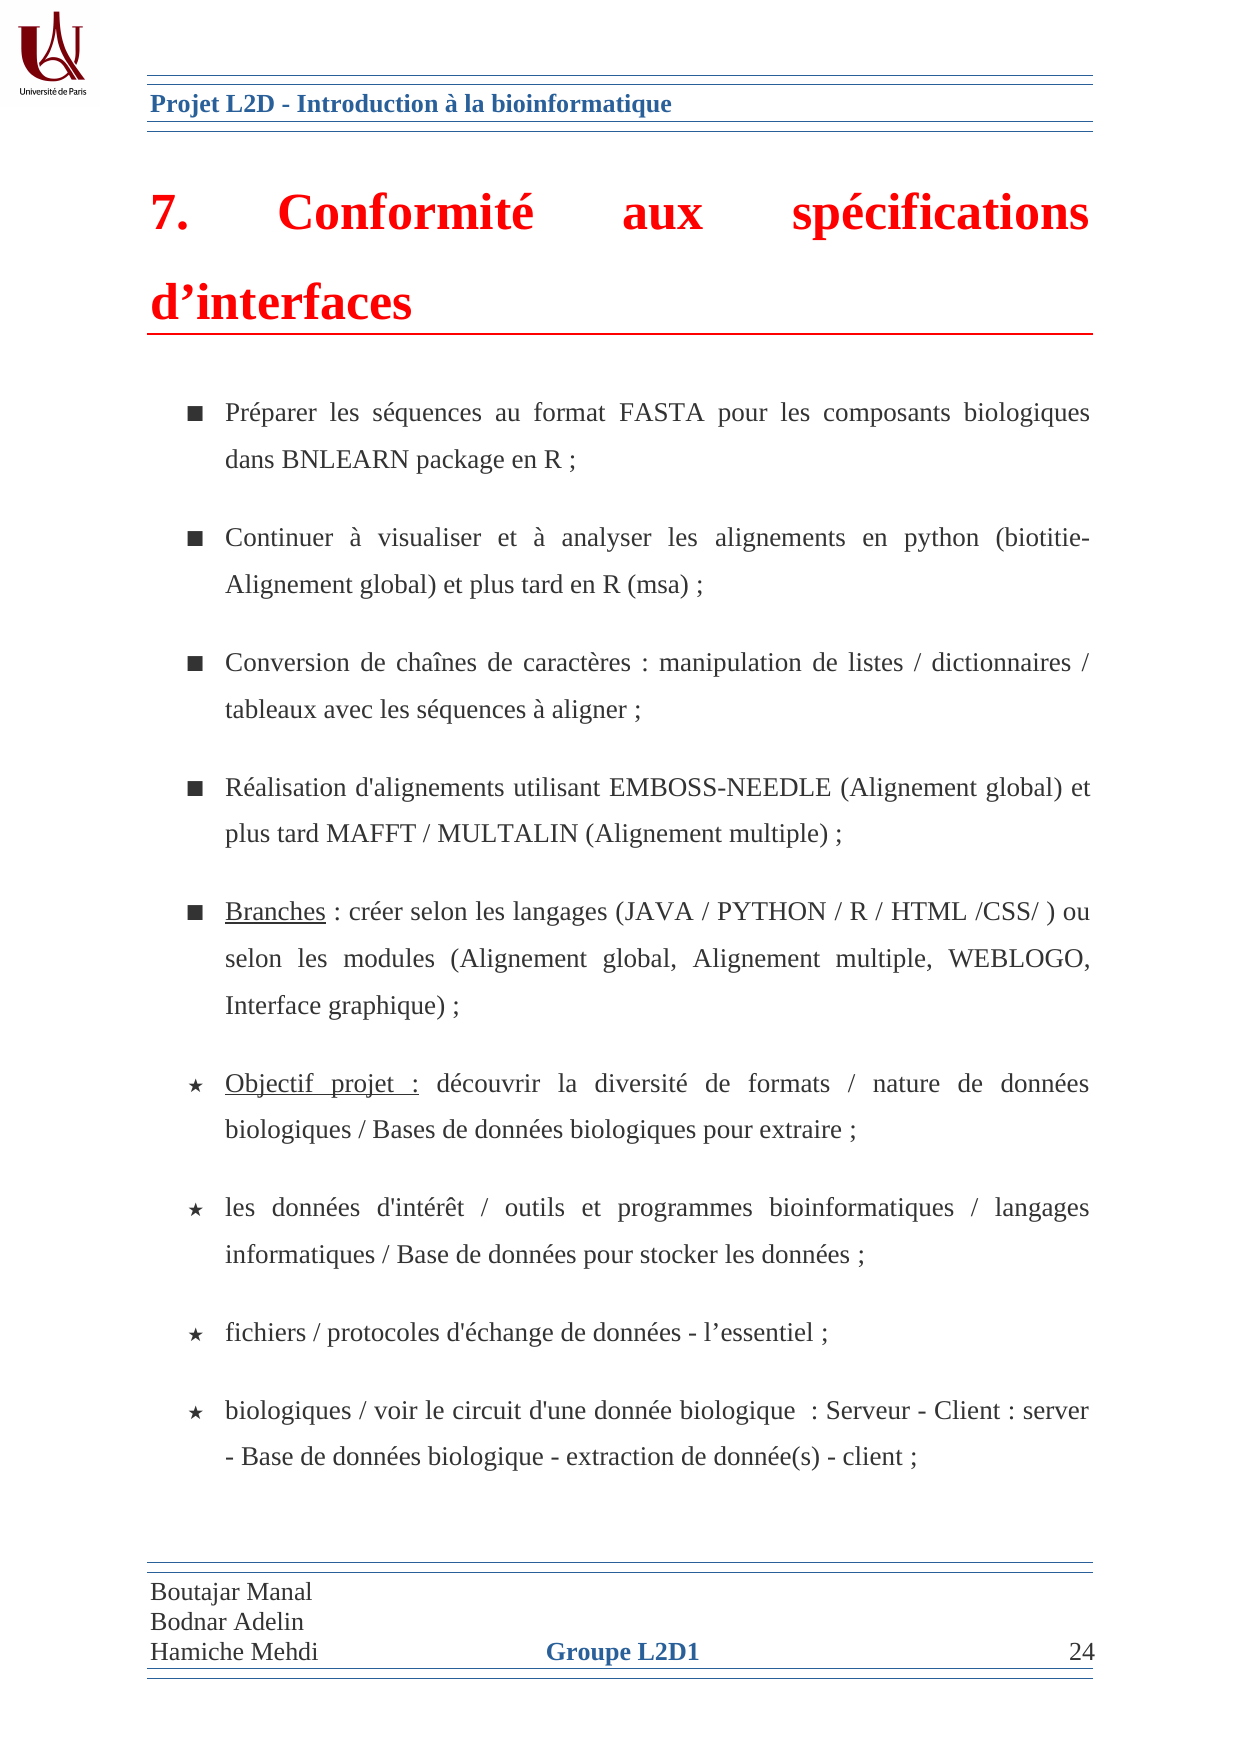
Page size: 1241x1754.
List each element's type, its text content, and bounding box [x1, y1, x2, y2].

list Réalisation d'alignements utilisant EMBOSS-NEEDLE (Alignement global) et plus tard MAFFT / MULTALIN (Alignement multiple) ; [187, 771, 1090, 848]
list Conversion de chaînes de caractères : manipulation de listes / dictionnaires / tableaux avec les séquences à aligner ; [187, 646, 1090, 724]
picture [0, 0, 101, 107]
list biologiques / voir le circuit d'une donnée biologique : Serveur - Client : server - Base de données biologique - extraction de donnée(s) - client ; [187, 1394, 1090, 1472]
subtitle 7. Conformité aux spécifications d’interfaces [147, 178, 1093, 333]
list Préparer les séquences au format FASTA pour les composants biologiques dans BNLEARN package en R ; [187, 397, 1090, 474]
list Branches : créer selon les langages (JAVA / PYTHON / R / HTML /CSS/ ) ou selon les modules (Alignement global, Alignement multiple, WEBLOGO, Interface graphique) ; [187, 895, 1090, 1020]
list Objectif projet : découvrir la diversité de formats / nature de données biologiques / Bases de données biologiques pour extraire ; [187, 1067, 1090, 1144]
list fichiers / protocoles d'échange de données - l’essentiel ; [187, 1316, 1090, 1347]
list les données d'intérêt / outils et programmes bioinformatiques / langages informatiques / Base de données pour stocker les données ; [187, 1191, 1090, 1269]
list Continuer à visualiser et à analyser les alignements en python (biotitie-Alignement global) et plus tard en R (msa) ; [187, 521, 1090, 599]
